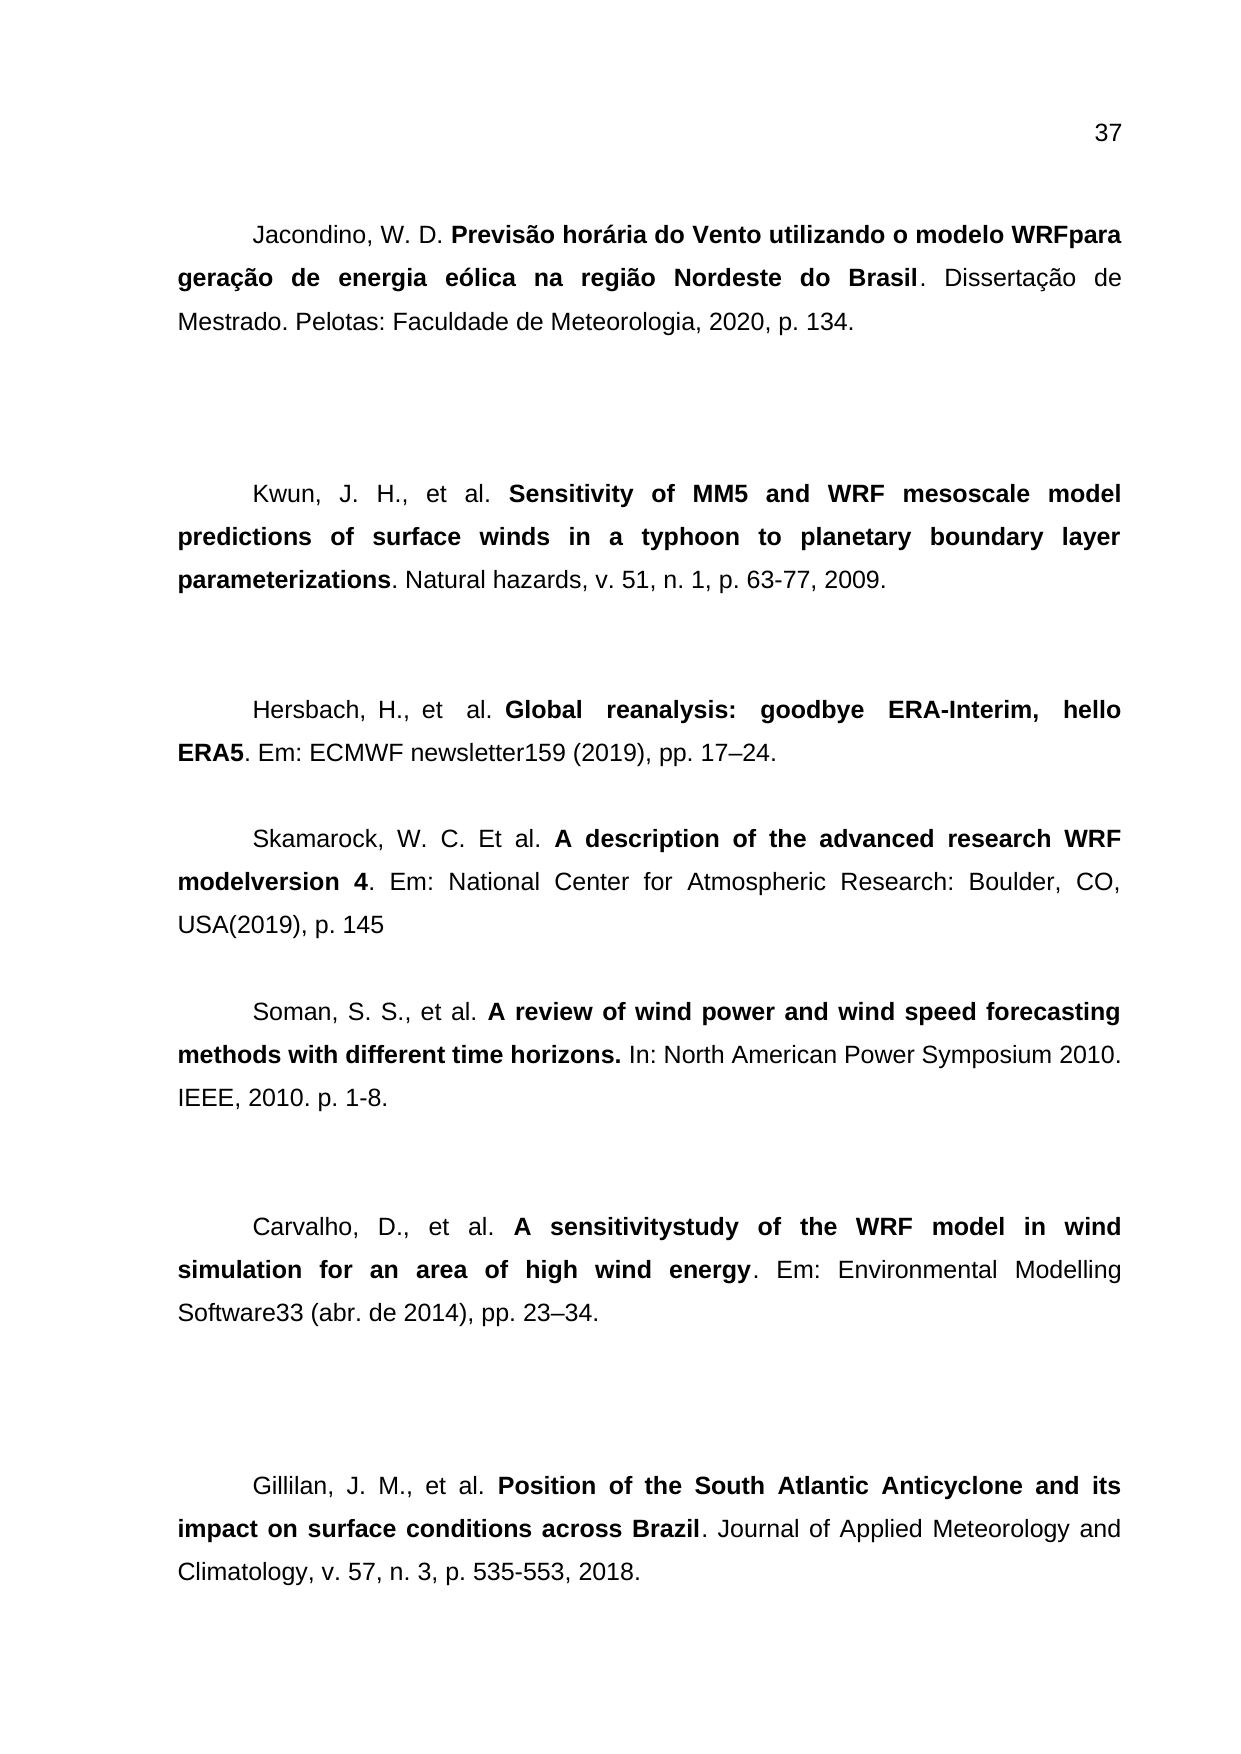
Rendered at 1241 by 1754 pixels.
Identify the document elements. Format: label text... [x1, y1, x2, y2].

text Gillilan, J. M., et al. Position of the South Atlantic Anticyclone and its impact on surface conditions across Brazil. Journal of Applied Meteorology and Climatology, v. 57, n. 3, p. 535-553, 2018. [177, 1471, 1122, 1586]
text Jacondino, W. D. Previsão horária do Vento utilizando o modelo WRFpara geração de energia eólica na região Nordeste do Brasil. Dissertação de Mestrado. Pelotas: Faculdade de Meteorologia, 2020, p. 134. [177, 220, 1122, 335]
text Carvalho, D., et al. A sensitivitystudy of the WRF model in wind simulation for an area of high wind energy. Em: Environmental Modelling Software33 (abr. de 2014), pp. 23–34. [177, 1212, 1122, 1327]
text Kwun, J. H., et al. Sensitivity of MM5 and WRF mesoscale model predictions of surface winds in a typhoon to planetary boundary layer parameterizations. Natural hazards, v. 51, n. 1, p. 63-77, 2009. [177, 479, 1122, 594]
text Skamarock, W. C. Et al. A description of the advanced research WRF modelversion 4. Em: National Center for Atmospheric Research: Boulder, CO, USA(2019), p. 145 [177, 824, 1122, 939]
text Soman, S. S., et al. A review of wind power and wind speed forecasting methods with different time horizons. In: North American Power Symposium 2010. IEEE, 2010. p. 1-8. [177, 997, 1122, 1112]
text Hersbach, H., et al. Global reanalysis: goodbye ERA-Interim, hello ERA5. Em: ECMWF newsletter159 (2019), pp. 17–24. [177, 695, 1122, 767]
